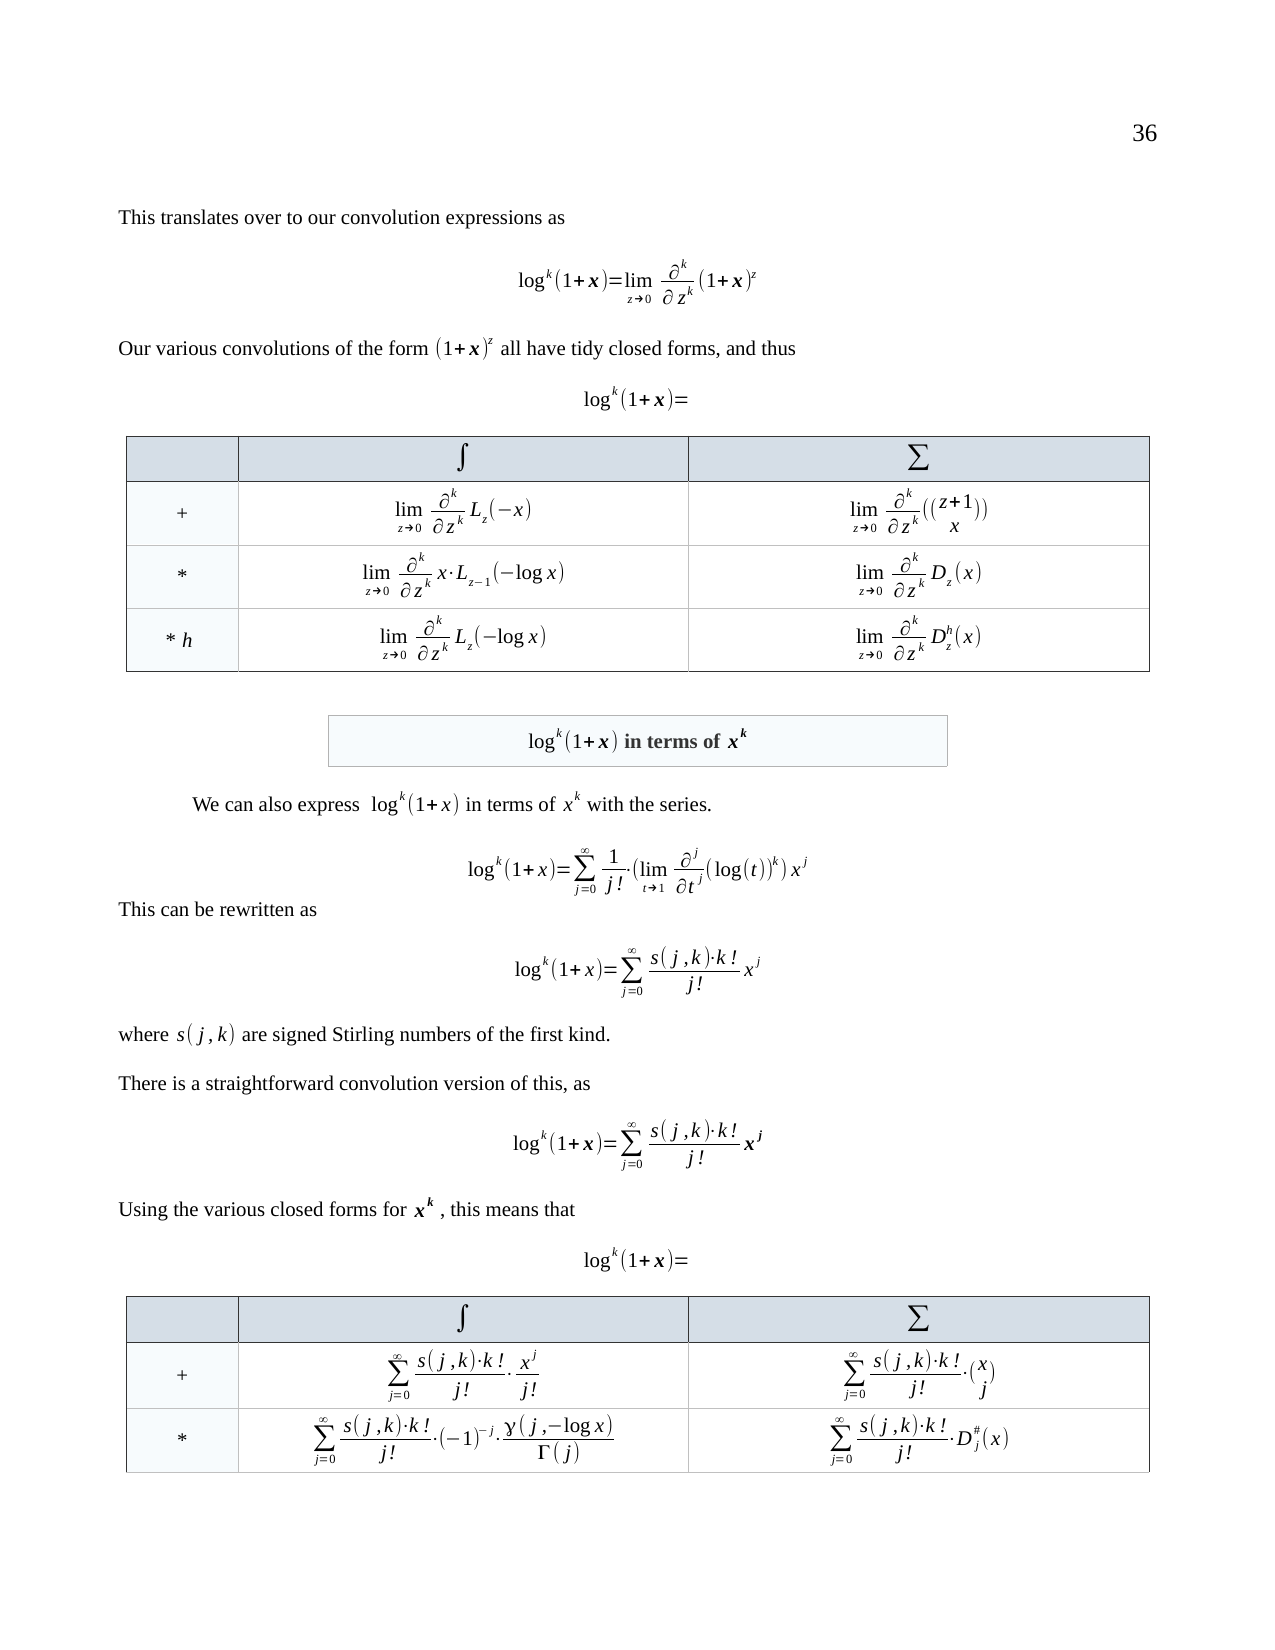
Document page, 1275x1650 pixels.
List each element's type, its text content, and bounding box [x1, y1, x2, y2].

table_cell + [127, 1343, 238, 1408]
text Our various convolutions of the formall have tidy closed forms, and thus [118, 334, 1157, 361]
table_header [239, 437, 688, 481]
table_cell [689, 609, 1149, 671]
text Using the various closed forms for, this means that [118, 1195, 1157, 1221]
table_cell [689, 546, 1149, 608]
table_cell [689, 1409, 1149, 1472]
table_cell [239, 609, 688, 671]
text whereare signed Stirling numbers of the first kind. [118, 1022, 1157, 1047]
table_header [127, 1297, 238, 1342]
text This can be rewritten as [118, 897, 1157, 921]
table_header [689, 1297, 1149, 1342]
text This translates over to our convolution expressions as [118, 205, 1157, 229]
table_cell [239, 482, 688, 544]
table_header [127, 437, 238, 481]
table_cell * [127, 609, 238, 671]
table_cell [239, 1409, 688, 1472]
table_cell [689, 482, 1149, 544]
table_header [239, 1297, 688, 1342]
text We can also express in terms ofwith the series. [118, 790, 1157, 817]
table_cell * [127, 546, 238, 608]
table_cell [689, 1343, 1149, 1408]
table_cell [239, 546, 688, 608]
table_header [689, 437, 1149, 481]
text There is a straightforward convolution version of this, as [118, 1071, 1157, 1095]
table_cell * [127, 1409, 238, 1472]
text in terms of [329, 716, 947, 766]
table_cell + [127, 482, 238, 544]
table_cell [239, 1343, 688, 1408]
